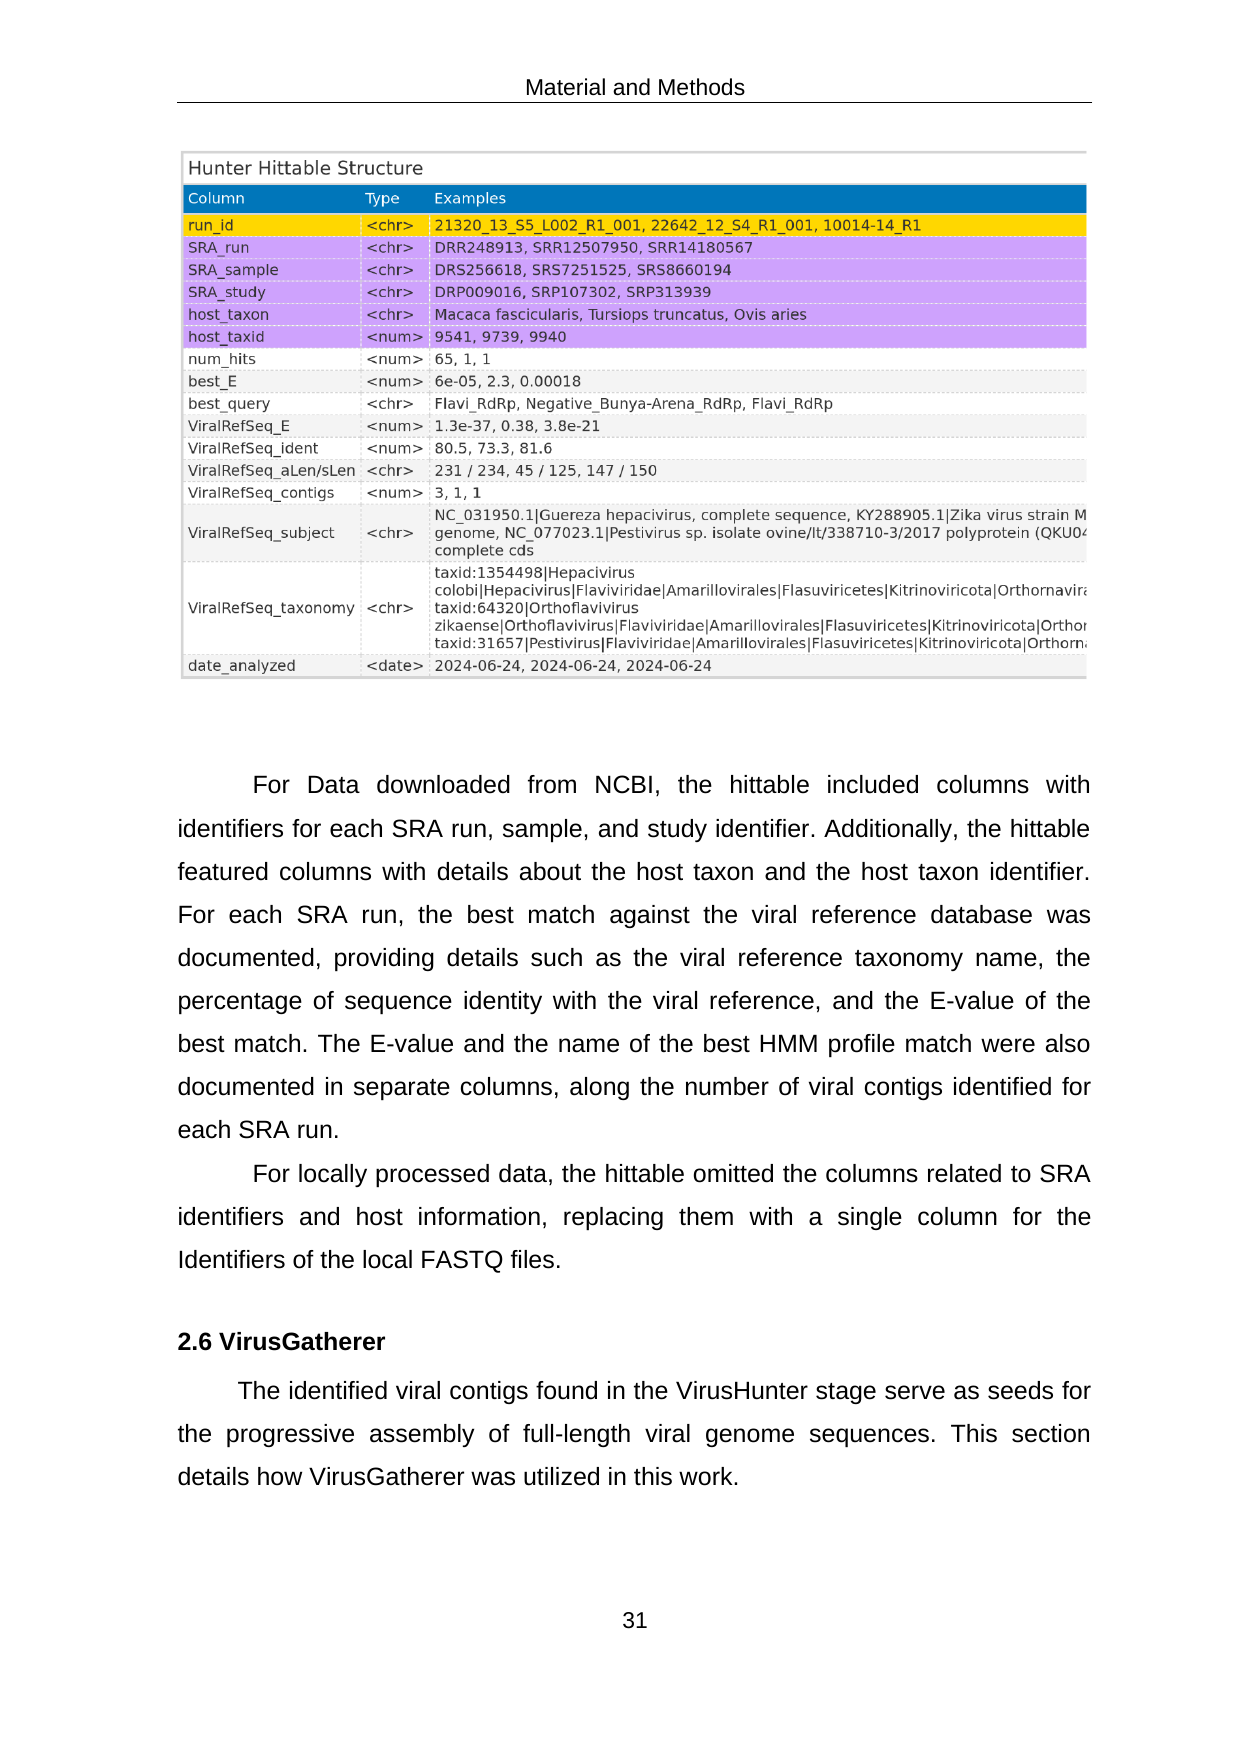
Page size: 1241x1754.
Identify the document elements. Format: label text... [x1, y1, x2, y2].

text The identified viral contigs found in the VirusHunter stage serve as seeds for the progressive assembly of full-length viral genome sequences. This section details how VirusGatherer was utilized in this work. [177, 1376, 1092, 1491]
text For locally processed data, the hittable omitted the columns related to SRA identifiers and host information, replacing them with a single column for the Identifiers of the local FASTQ files. [177, 1158, 1092, 1273]
text For Data downloaded from NCBI, the hittable included columns with identifiers for each SRA run, sample, and study identifier. Additionally, the hittable featured columns with details about the host taxon and the host taxon identifier. For each SRA run, the best match against the viral reference database was documented, providing details such as the viral reference taxonomy name, the percentage of sequence identity with the viral reference, and the E-value of the best match. The E-value and the name of the best HMM profile match were also documented in separate columns, along the number of viral contigs identified for each SRA run. [177, 770, 1092, 1144]
subtitle 2.6 VirusGatherer [177, 1327, 1092, 1356]
